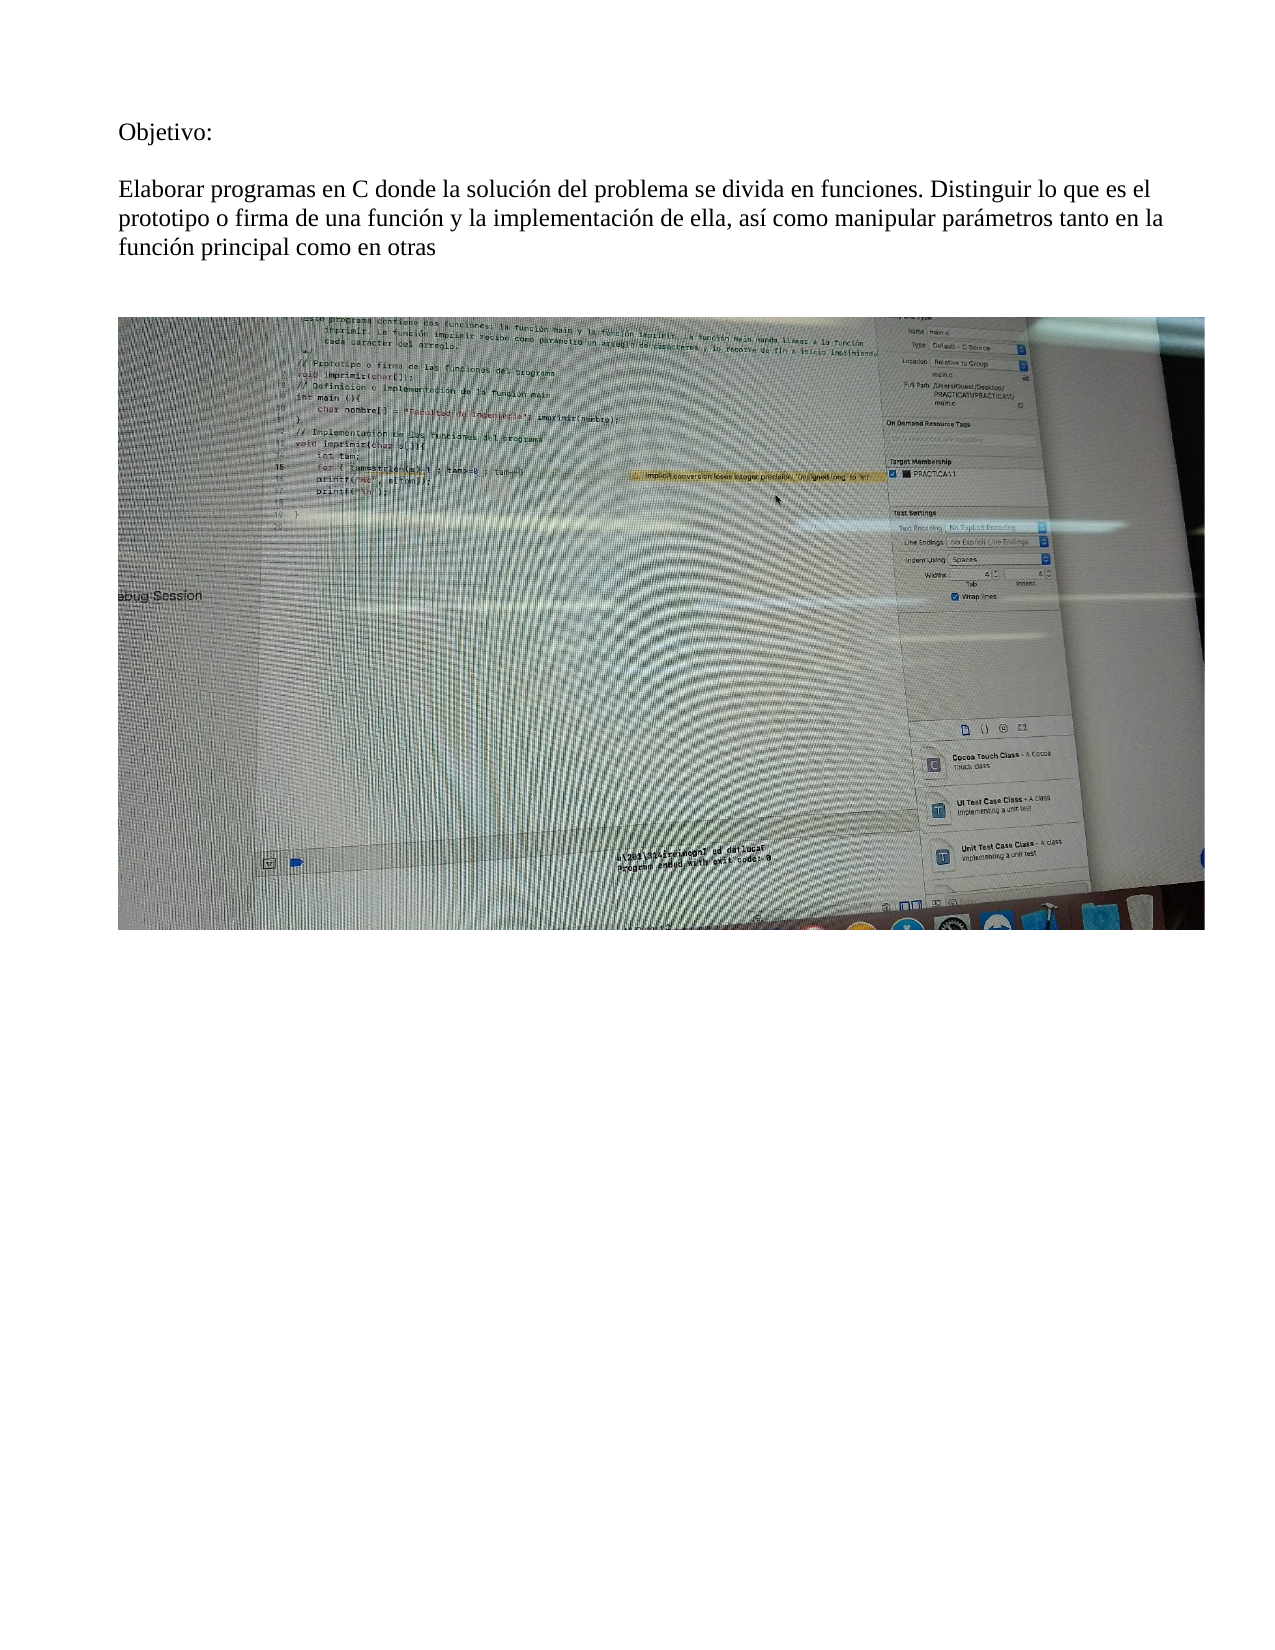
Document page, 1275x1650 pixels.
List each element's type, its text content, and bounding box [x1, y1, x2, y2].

text Elaborar programas en C donde la solución del problema se divida en funciones. Distinguir lo que es el prototipo o firma de una función y la implementación de ella, así como manipular parámetros tanto en la función principal como en otras [118, 145, 1205, 260]
text Objetivo: [118, 117, 1205, 145]
